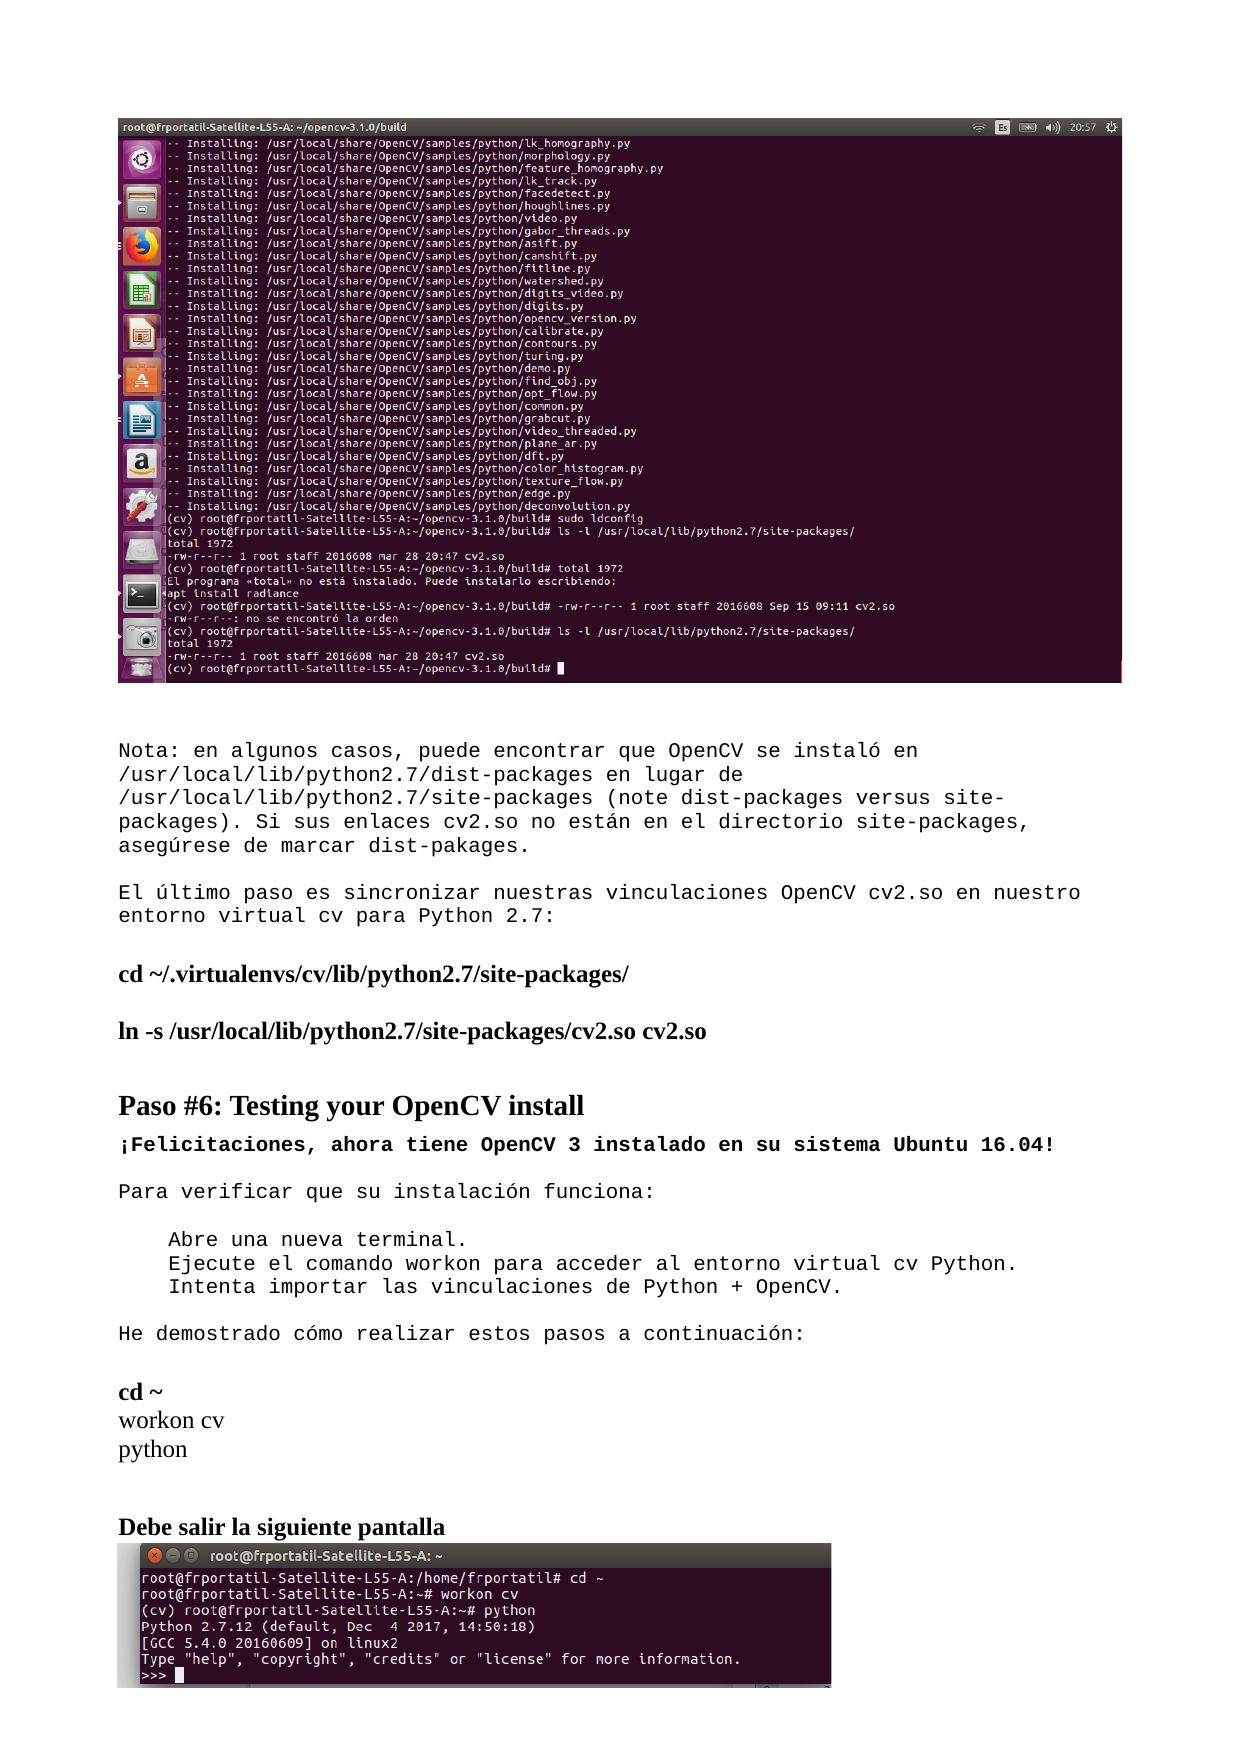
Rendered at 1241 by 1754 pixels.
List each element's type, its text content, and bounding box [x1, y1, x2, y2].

text workon cv [118, 1405, 1122, 1434]
text Abre una nueva terminal. [118, 1229, 1122, 1252]
text ln -s /usr/local/lib/python2.7/site-packages/cv2.so cv2.so [118, 1016, 1122, 1045]
text ¡Felicitaciones, ahora tiene OpenCV 3 instalado en su sistema Ubuntu 16.04! [118, 1134, 1122, 1158]
text cd ~ [118, 1377, 1122, 1405]
text Para verificar que su instalación funciona: [118, 1182, 1122, 1205]
text cd ~/.virtualenvs/cv/lib/python2.7/site-packages/ [118, 959, 1122, 987]
text Intenta importar las vinculaciones de Python + OpenCV. [118, 1276, 1122, 1300]
text He demostrado cómo realizar estos pasos a continuación: [118, 1323, 1122, 1347]
subtitle Paso #6: Testing your OpenCV install [118, 1088, 1122, 1122]
text El último paso es sincronizar nuestras vinculaciones OpenCV cv2.so en nuestro entorno virtual cv para Python 2.7: [118, 882, 1122, 929]
picture [118, 118, 1123, 683]
picture [117, 1543, 589, 1688]
text python [118, 1434, 1122, 1463]
text Debe salir la siguiente pantalla [118, 1512, 1122, 1541]
text Nota: en algunos casos, puede encontrar que OpenCV se instaló en /usr/local/lib/python2.7/dist-packages en lugar de /usr/local/lib/python2.7/site-packages (note dist-packages versus site-packages). Si sus enlaces cv2.so no están en el directorio site-packages, asegúrese de marcar dist-pakages. [118, 740, 1122, 858]
text Ejecute el comando workon para acceder al entorno virtual cv Python. [118, 1252, 1122, 1276]
